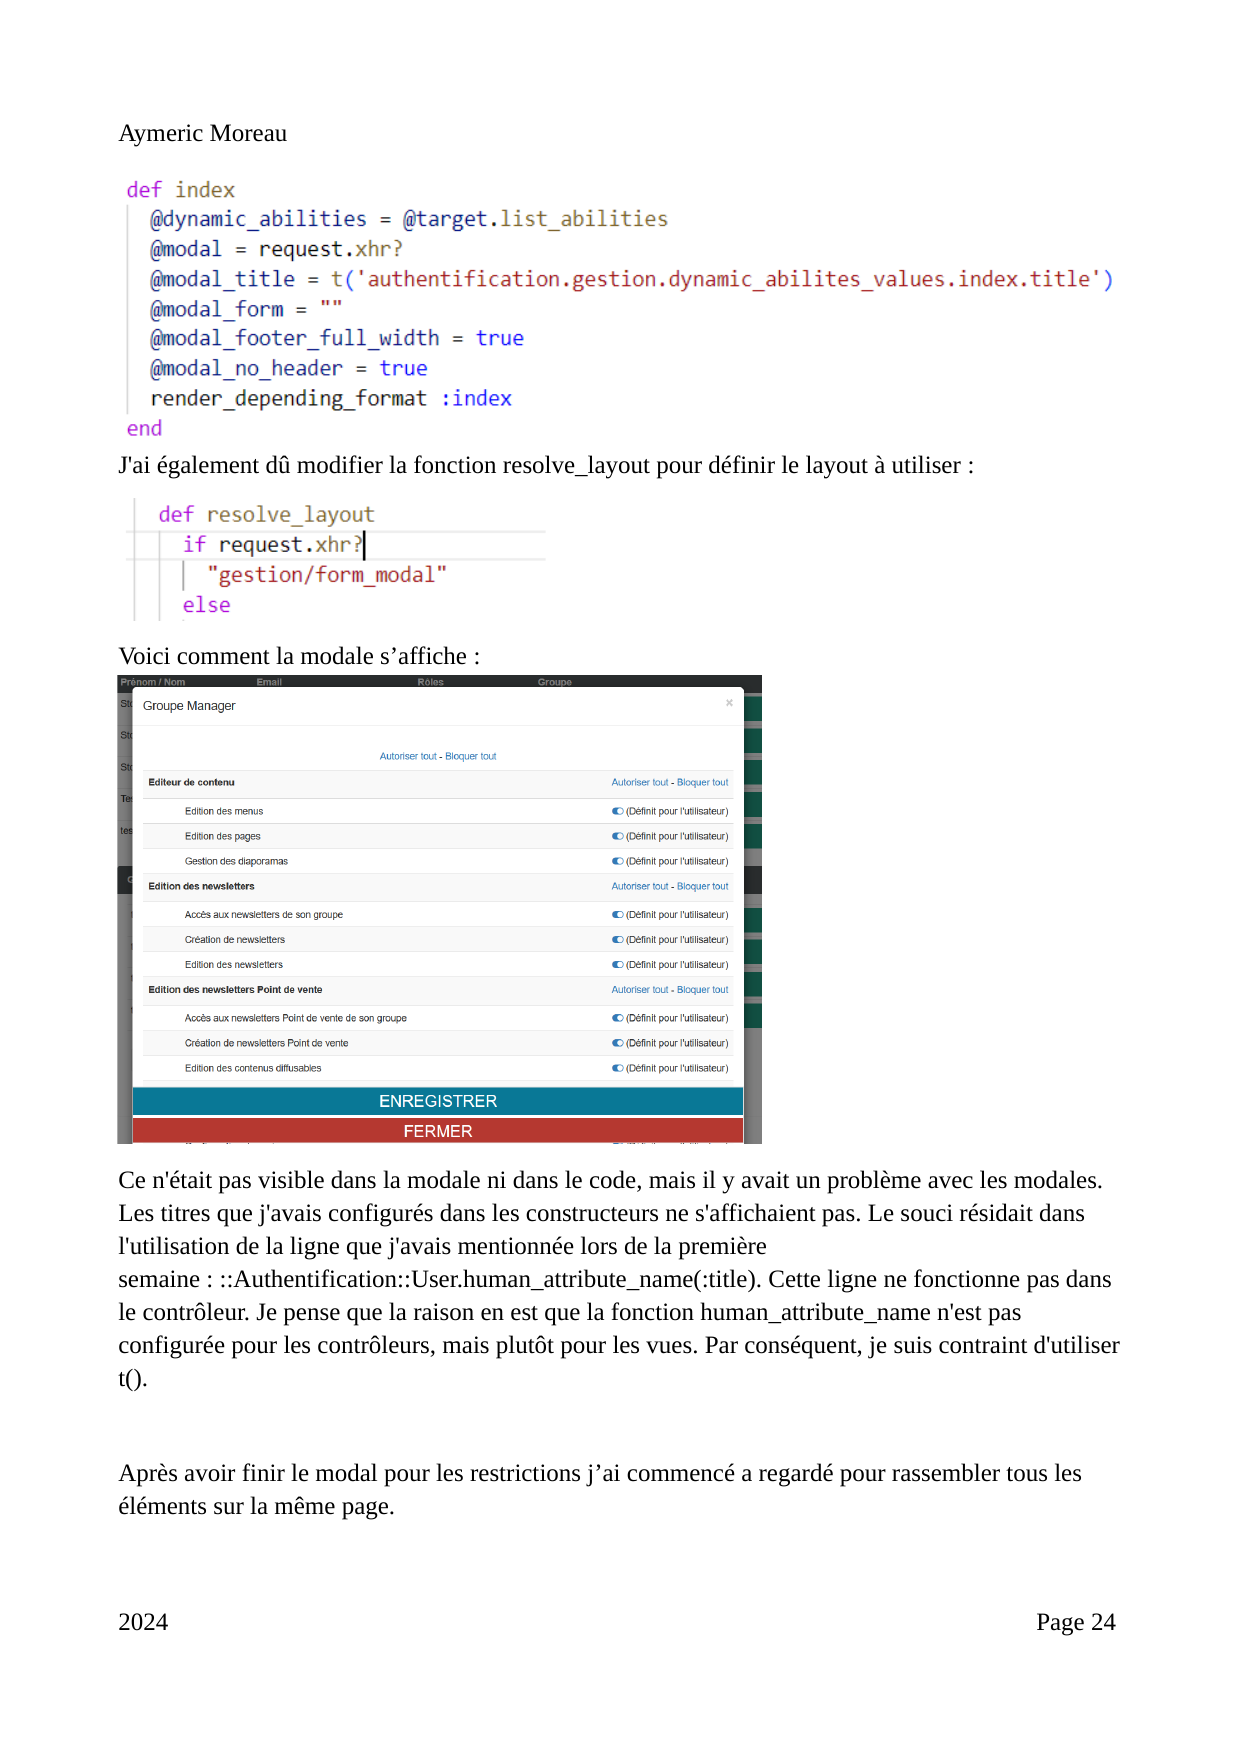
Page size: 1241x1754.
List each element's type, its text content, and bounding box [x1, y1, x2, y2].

picture [125, 498, 546, 621]
picture [118, 176, 1122, 447]
picture [117, 675, 762, 1144]
text Ce n'était pas visible dans la modale ni dans le code, mais il y avait un problème avec les modales. Les titres que j'avais configurés dans les constructeurs ne s'affichaient pas. Le souci résidait dans l'utilisation de la ligne que j'avais mentionnée lors de la première semaine : ::Authentification::User.human_attribute_name(:title). Cette ligne ne fonctionne pas dans le contrôleur. Je pense que la raison en est que la fonction human_attribute_name n'est pas configurée pour les contrôleurs, mais plutôt pour les vues. Par conséquent, je suis contraint d'utiliser t(). [118, 1165, 1122, 1392]
text Voici comment la modale s’affiche : [118, 641, 1122, 670]
text J'ai également dû modifier la fonction resolve_layout pour définir le layout à utiliser : [118, 447, 1122, 479]
text Après avoir finir le modal pour les restrictions j’ai commencé a regardé pour rassembler tous les éléments sur la même page. [118, 1458, 1122, 1520]
